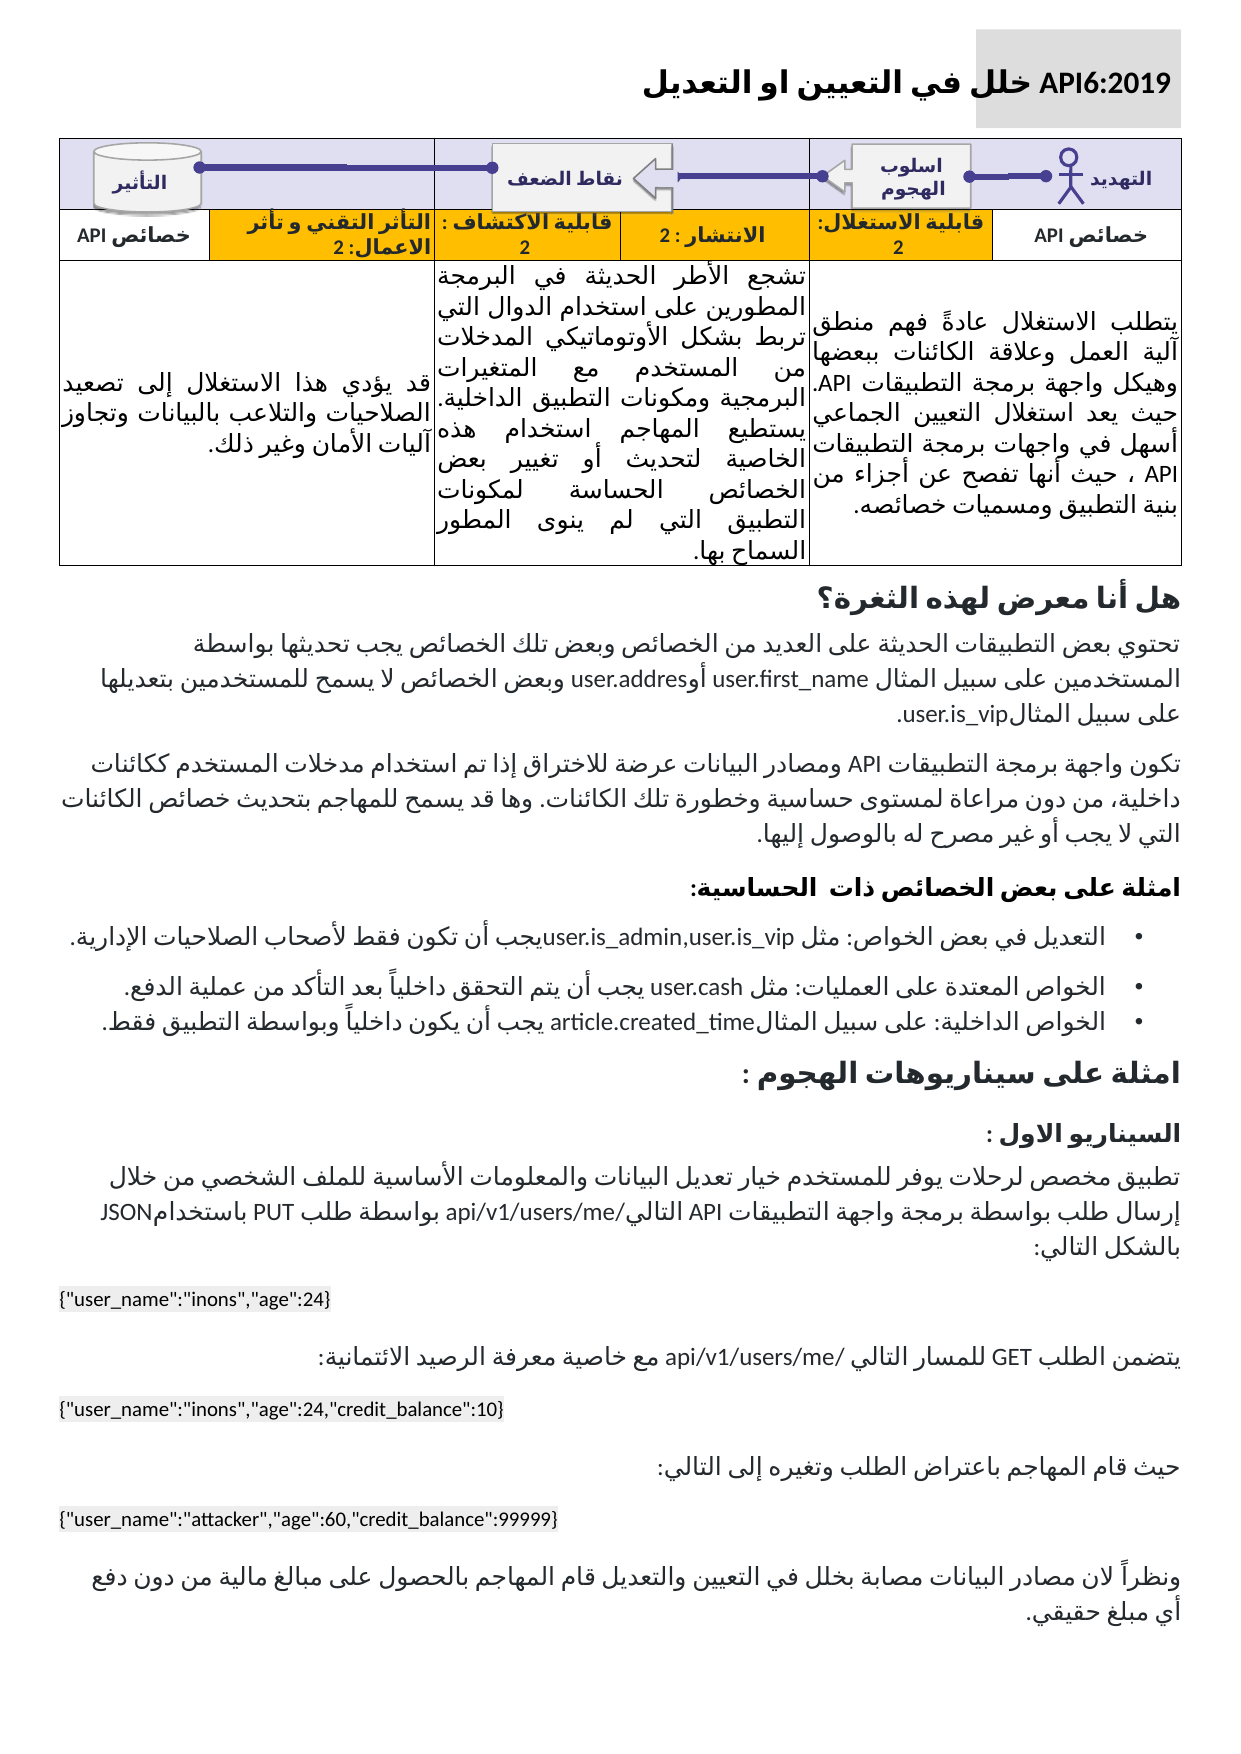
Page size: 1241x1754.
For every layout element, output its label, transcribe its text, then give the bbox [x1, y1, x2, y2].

table_cell التأثر التقني و تأثر الاعمال: 2 [210, 210, 434, 260]
table_header [435, 139, 620, 165]
table_header [435, 171, 491, 209]
table_cell الانتشار : 2 [621, 210, 809, 260]
subtitle هل أنا معرض لهذه الثغرة؟ [59, 580, 1181, 616]
table_cell خصائص API [993, 210, 1181, 260]
list التعديل في بعض الخواص: مثل user.is_admin,user.is_vipيجب أن تكون فقط لأصحاب الصلاحيات الإدارية. [59, 921, 1144, 952]
list الخواص المعتدة على العمليات: مثل user.cash يجب أن يتم التحقق داخلياً بعد التأكد من عملية الدفع. [59, 971, 1144, 1001]
table_header [810, 179, 850, 209]
table_header [674, 179, 809, 209]
text {"user_name":"inons","age":24,"credit_balance":10} [59, 1396, 1181, 1422]
table_header [202, 171, 209, 209]
table_header [992, 139, 1181, 209]
text تحتوي بعض التطبيقات الحديثة على العديد من الخصائص وبعض تلك الخصائص يجب تحديثها بواسطة المستخدمين على سبيل المثال user.first_name أوuser.addres وبعض الخصائص لا يسمح للمستخدمين بتعديلها على سبيل المثالuser.is_vip. [59, 628, 1181, 729]
table_header [620, 139, 809, 173]
table_header [60, 139, 209, 209]
text يتضمن الطلب GET للمسار التالي /api/v1/users/me مع خاصية معرفة الرصيد الائتمانية: [59, 1341, 1181, 1372]
text {"user_name":"inons","age":24} [59, 1286, 1181, 1312]
text تكون واجهة برمجة التطبيقات API ومصادر البيانات عرضة للاختراق إذا تم استخدام مدخلات المستخدم ككائنات داخلية، من دون مراعاة لمستوى حساسية وخطورة تلك الكائنات. وها قد يسمح للمهاجم بتحديث خصائص الكائنات التي لا يجب أو غير مصرح له بالوصول إليها. [59, 748, 1181, 848]
table_cell قابلية الاكتشاف : 2 [435, 210, 620, 260]
list الخواص الداخلية: على سبيل المثالarticle.created_time يجب أن يكون داخلياً وبواسطة التطبيق فقط. [59, 1006, 1144, 1036]
table_header [209, 139, 434, 165]
table_cell قد يؤدي هذا الاستغلال إلى تصعيد الصلاحيات والتلاعب بالبيانات وتجاوز آليات الأمان وغير ذلك. [60, 261, 434, 565]
text امثلة على بعض الخصائص ذات الحساسية: [59, 872, 1181, 902]
table_header [810, 139, 992, 174]
table_cell قابلية الاستغلال: 2 [810, 210, 992, 260]
table_cell خصائص API [60, 210, 209, 260]
subtitle امثلة على سيناريوهات الهجوم : [59, 1055, 1181, 1091]
text تطبيق مخصص لرحلات يوفر للمستخدم خيار تعديل البيانات والمعلومات الأساسية للملف الشخصي من خلال إرسال طلب بواسطة برمجة واجهة التطبيقات API التالي/api/v1/users/me بواسطة طلب PUT باستخدامJSON بالشكل التالي: [59, 1161, 1181, 1262]
text حيث قام المهاجم باعتراض الطلب وتغيره إلى التالي: [59, 1451, 1181, 1482]
subtitle السيناريو الاول : [59, 1118, 1181, 1149]
text ونظراً لان مصادر البيانات مصابة بخلل في التعيين والتعديل قام المهاجم بالحصول على مبالغ مالية من دون دفع أي مبلغ حقيقي. [59, 1561, 1181, 1627]
table_cell يتطلب الاستغلال عادةً فهم منطق آلية العمل وعلاقة الكائنات ببعضها وهيكل واجهة برمجة التطبيقات API. حيث يعد استغلال التعيين الجماعي أسهل في واجهات برمجة التطبيقاتAPI ، حيث أنها تفصح عن أجزاء من بنية التطبيق ومسميات خصائصه. [810, 261, 1181, 565]
table_header [209, 171, 434, 209]
table_cell تشجع الأطر الحديثة في البرمجة المطورين على استخدام الدوال التي تربط بشكل الأوتوماتيكي المدخلات من المستخدم مع المتغيرات البرمجية ومكونات التطبيق الداخلية. يستطيع المهاجم استخدام هذه الخاصية لتحديث أو تغيير بعض الخصائص الحساسة لمكونات التطبيق التي لم ينوى المطور السماح بها. [435, 261, 809, 565]
text {"user_name":"attacker","age":60,"credit_balance":99999} [59, 1506, 1181, 1532]
table_header [972, 180, 992, 209]
